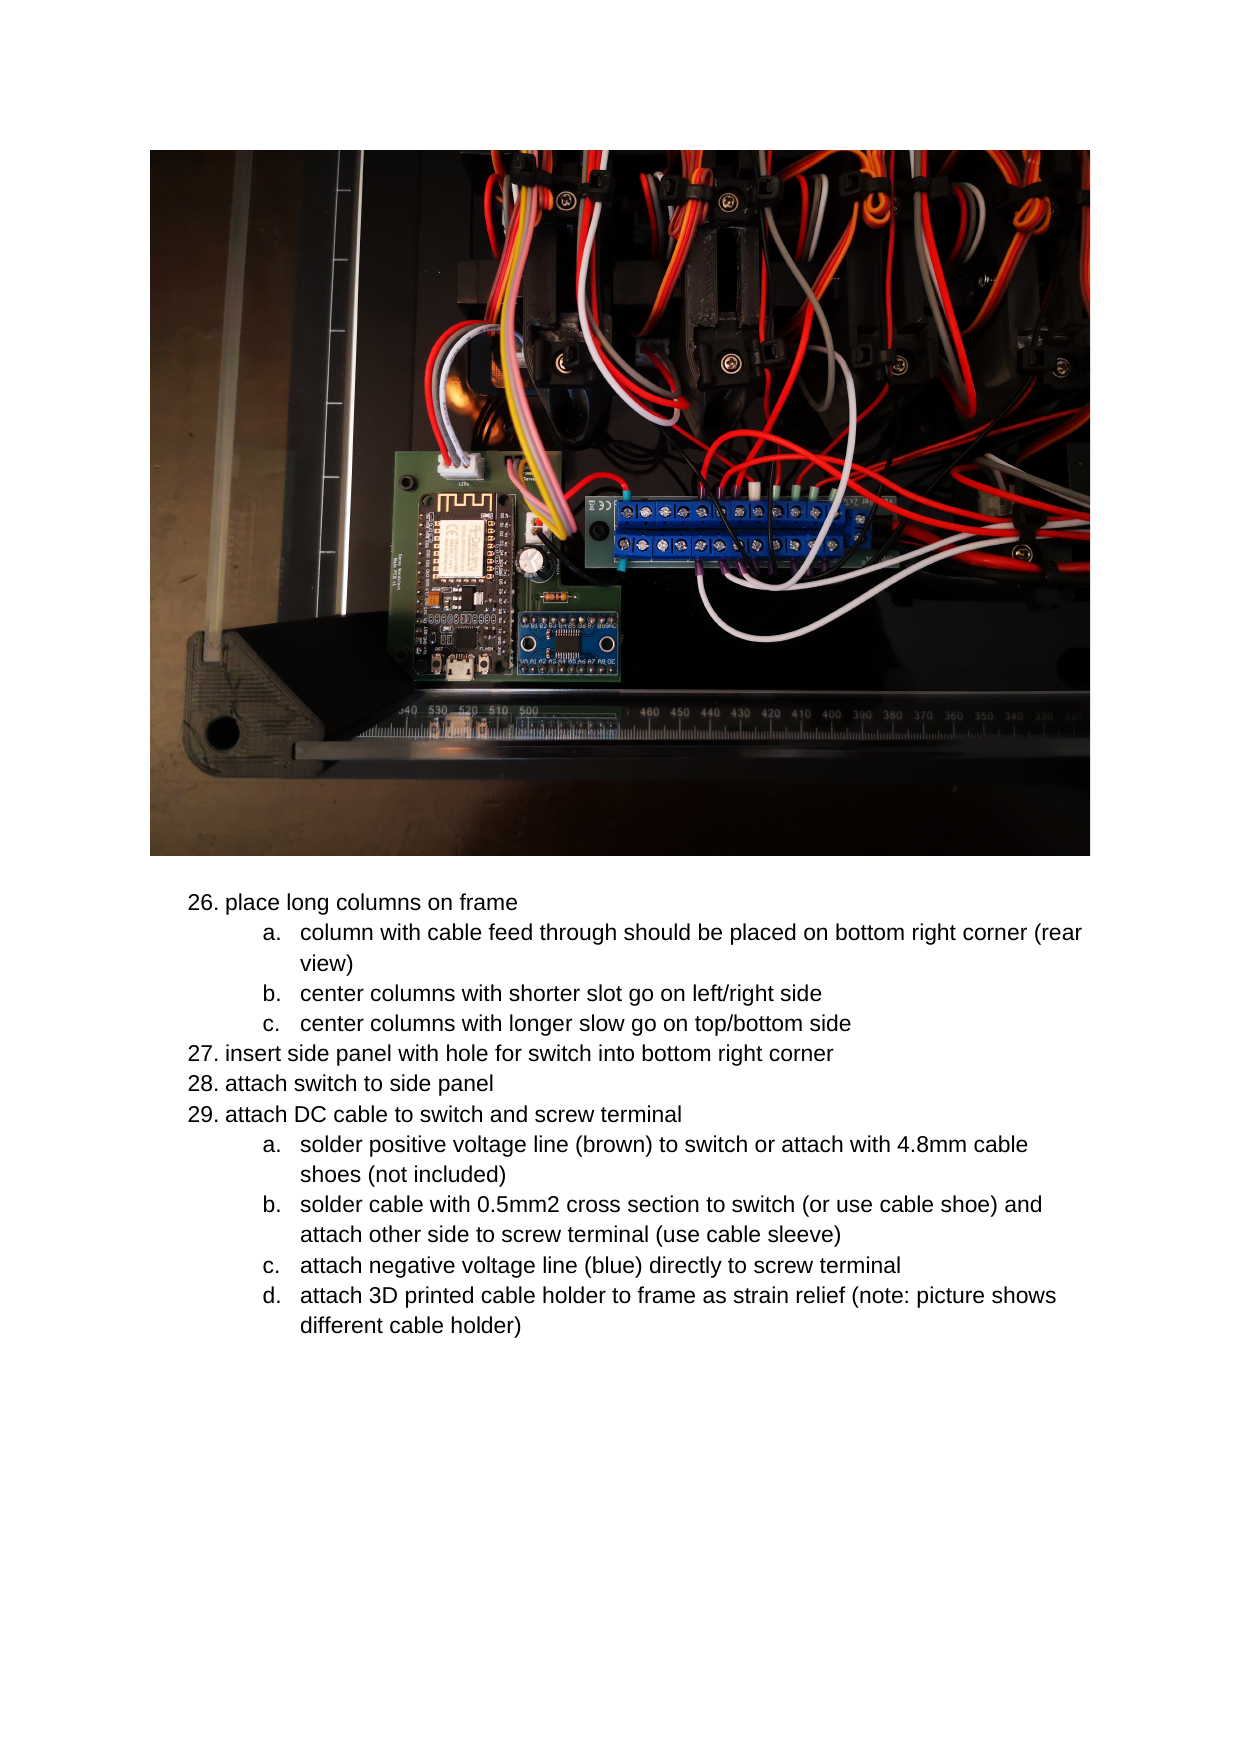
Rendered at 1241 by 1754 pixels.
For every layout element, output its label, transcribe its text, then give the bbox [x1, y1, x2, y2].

list insert side panel with hole for switch into bottom right corner [187, 1040, 1090, 1067]
list center columns with longer slow go on top/bottom side [262, 1010, 1090, 1036]
list center columns with shorter slot go on left/right side [262, 980, 1090, 1006]
picture [150, 150, 1091, 856]
list attach DC cable to switch and screw terminal [187, 1101, 1090, 1127]
list attach 3D printed cable holder to frame as strain relief (note: picture shows different cable holder) [262, 1282, 1090, 1338]
list attach switch to side panel [187, 1070, 1090, 1097]
list place long columns on frame [187, 889, 1090, 916]
list solder positive voltage line (brown) to switch or attach with 4.8mm cable shoes (not included) [262, 1131, 1090, 1187]
list column with cable feed through should be placed on bottom right corner (rear view) [262, 919, 1090, 976]
list solder cable with 0.5mm2 cross section to switch (or use cable shoe) and attach other side to screw terminal (use cable sleeve) [262, 1191, 1090, 1248]
list attach negative voltage line (blue) directly to screw terminal [262, 1252, 1090, 1278]
